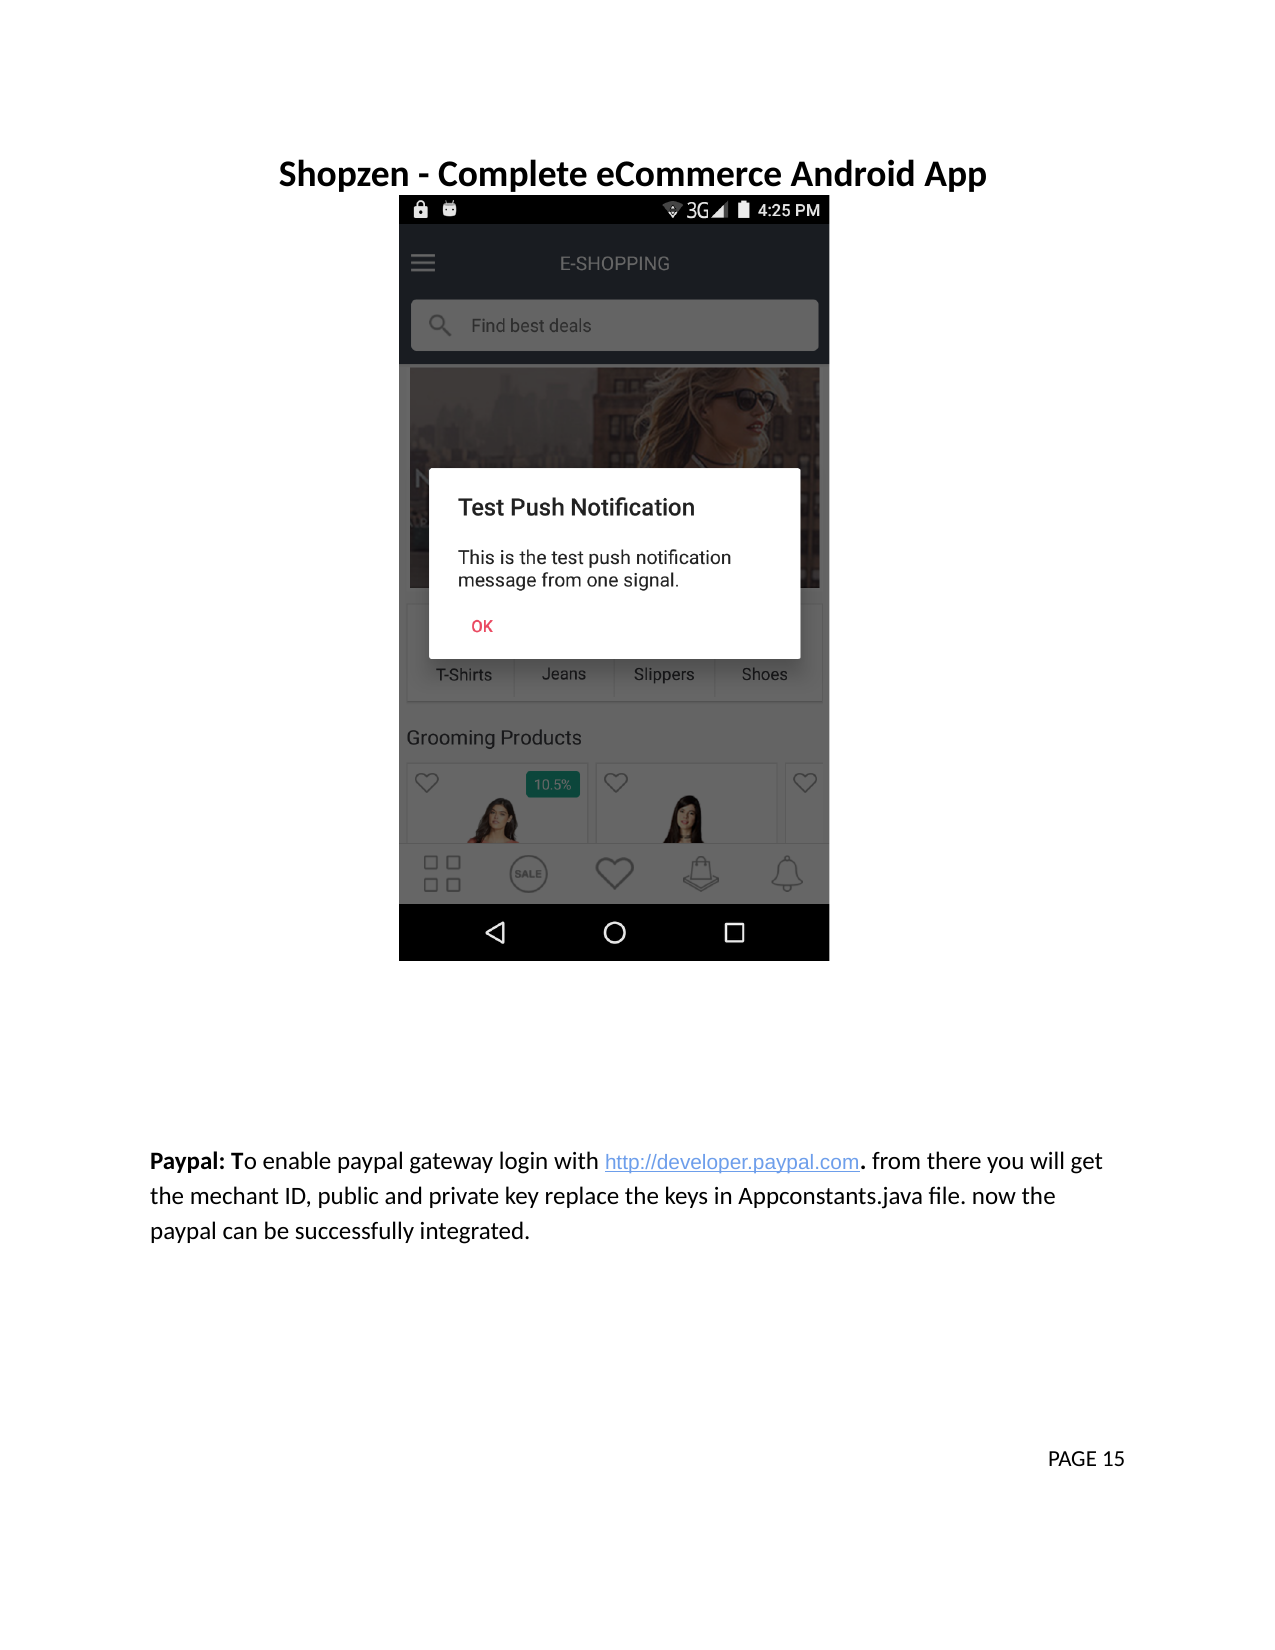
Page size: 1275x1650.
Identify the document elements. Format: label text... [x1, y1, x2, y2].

text Paypal: To enable paypal gateway login with http://developer.paypal.com. from there you will get the mechant ID, public and private key replace the keys in Appconstants.java file. now the paypal can be successfully integrated. [150, 1145, 1125, 1246]
picture [399, 195, 830, 961]
